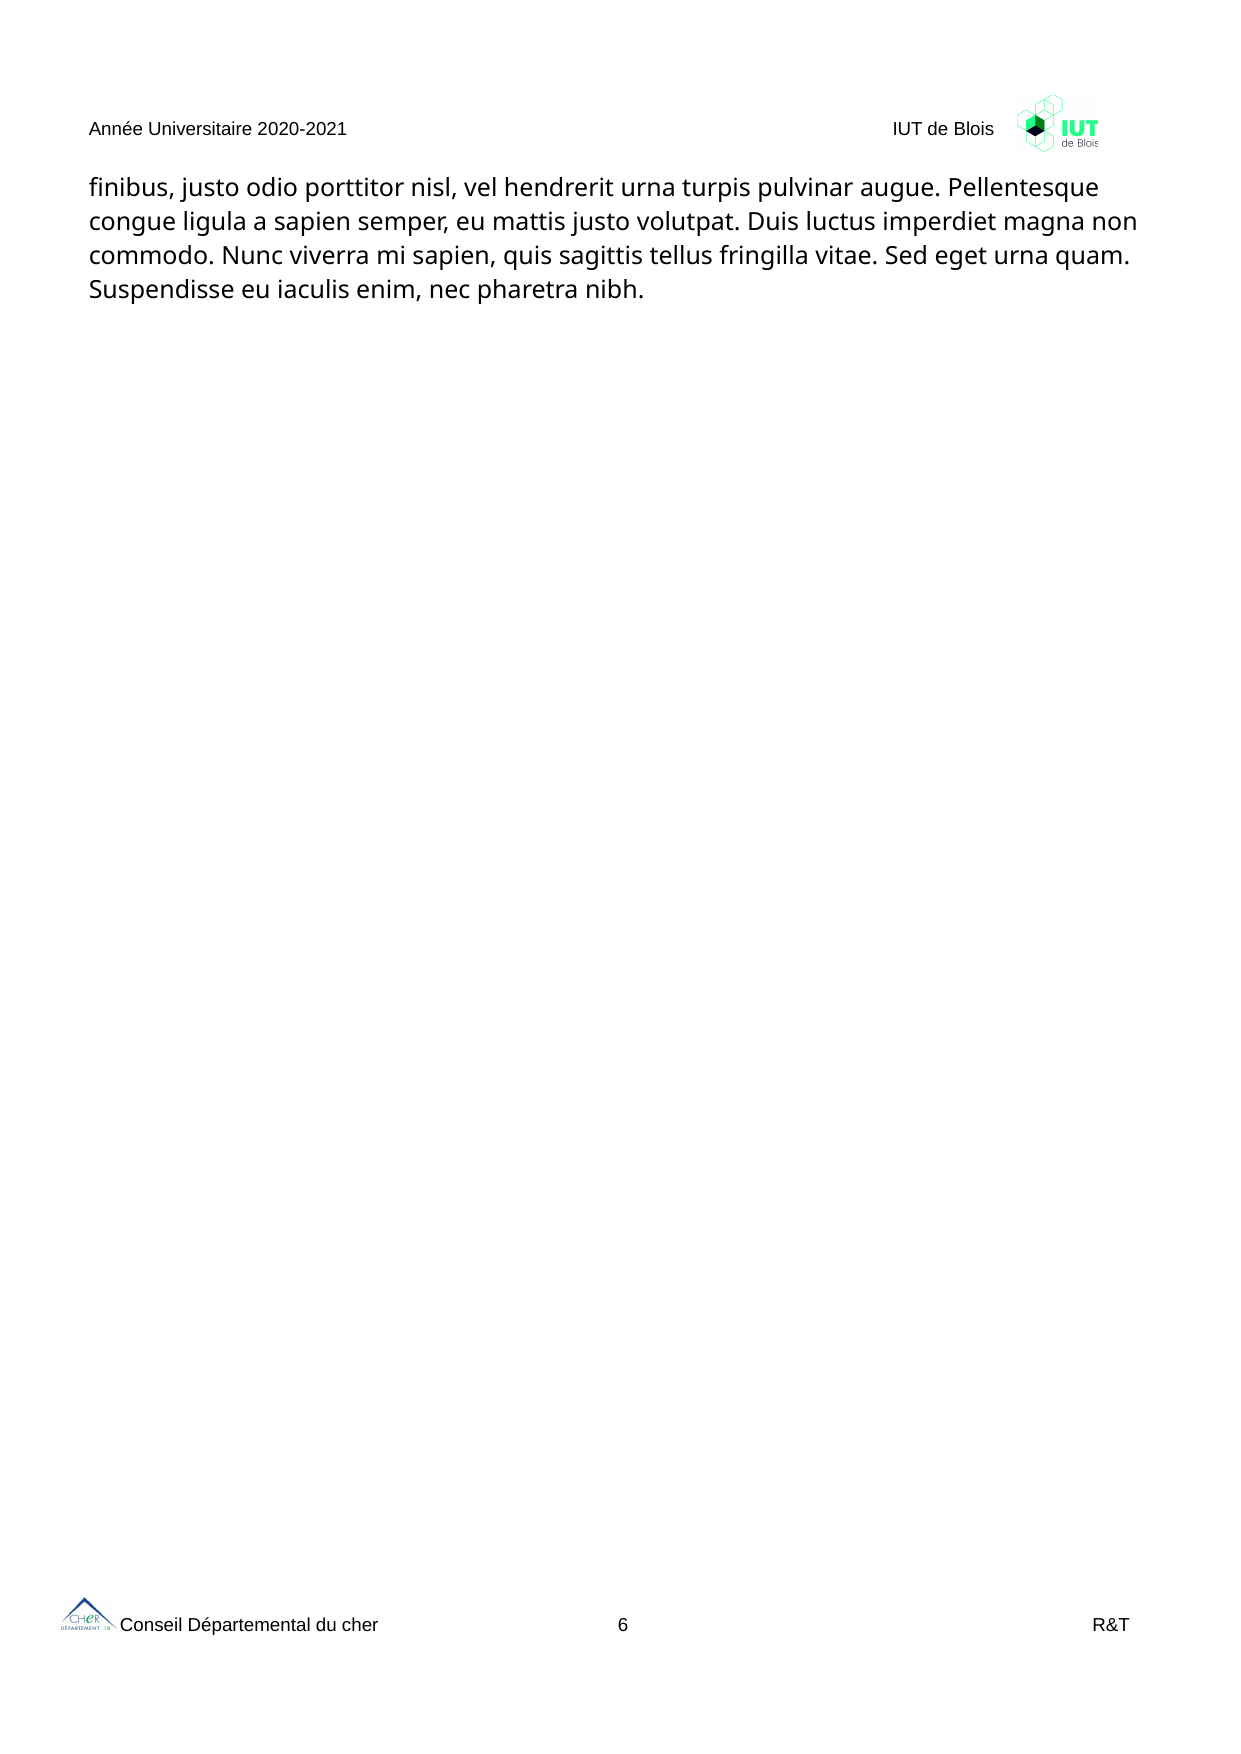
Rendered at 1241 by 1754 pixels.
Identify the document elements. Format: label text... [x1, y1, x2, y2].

picture [1017, 95, 1098, 152]
picture [61, 1597, 118, 1630]
text finibus, justo odio porttitor nisl, vel hendrerit urna turpis pulvinar augue. Pellentesque congue ligula a sapien semper, eu mattis justo volutpat. Duis luctus imperdiet magna non commodo. Nunc viverra mi sapien, quis sagittis tellus fringilla vitae. Sed eget urna quam. Suspendisse eu iaculis enim, nec pharetra nibh. [88, 169, 1152, 305]
